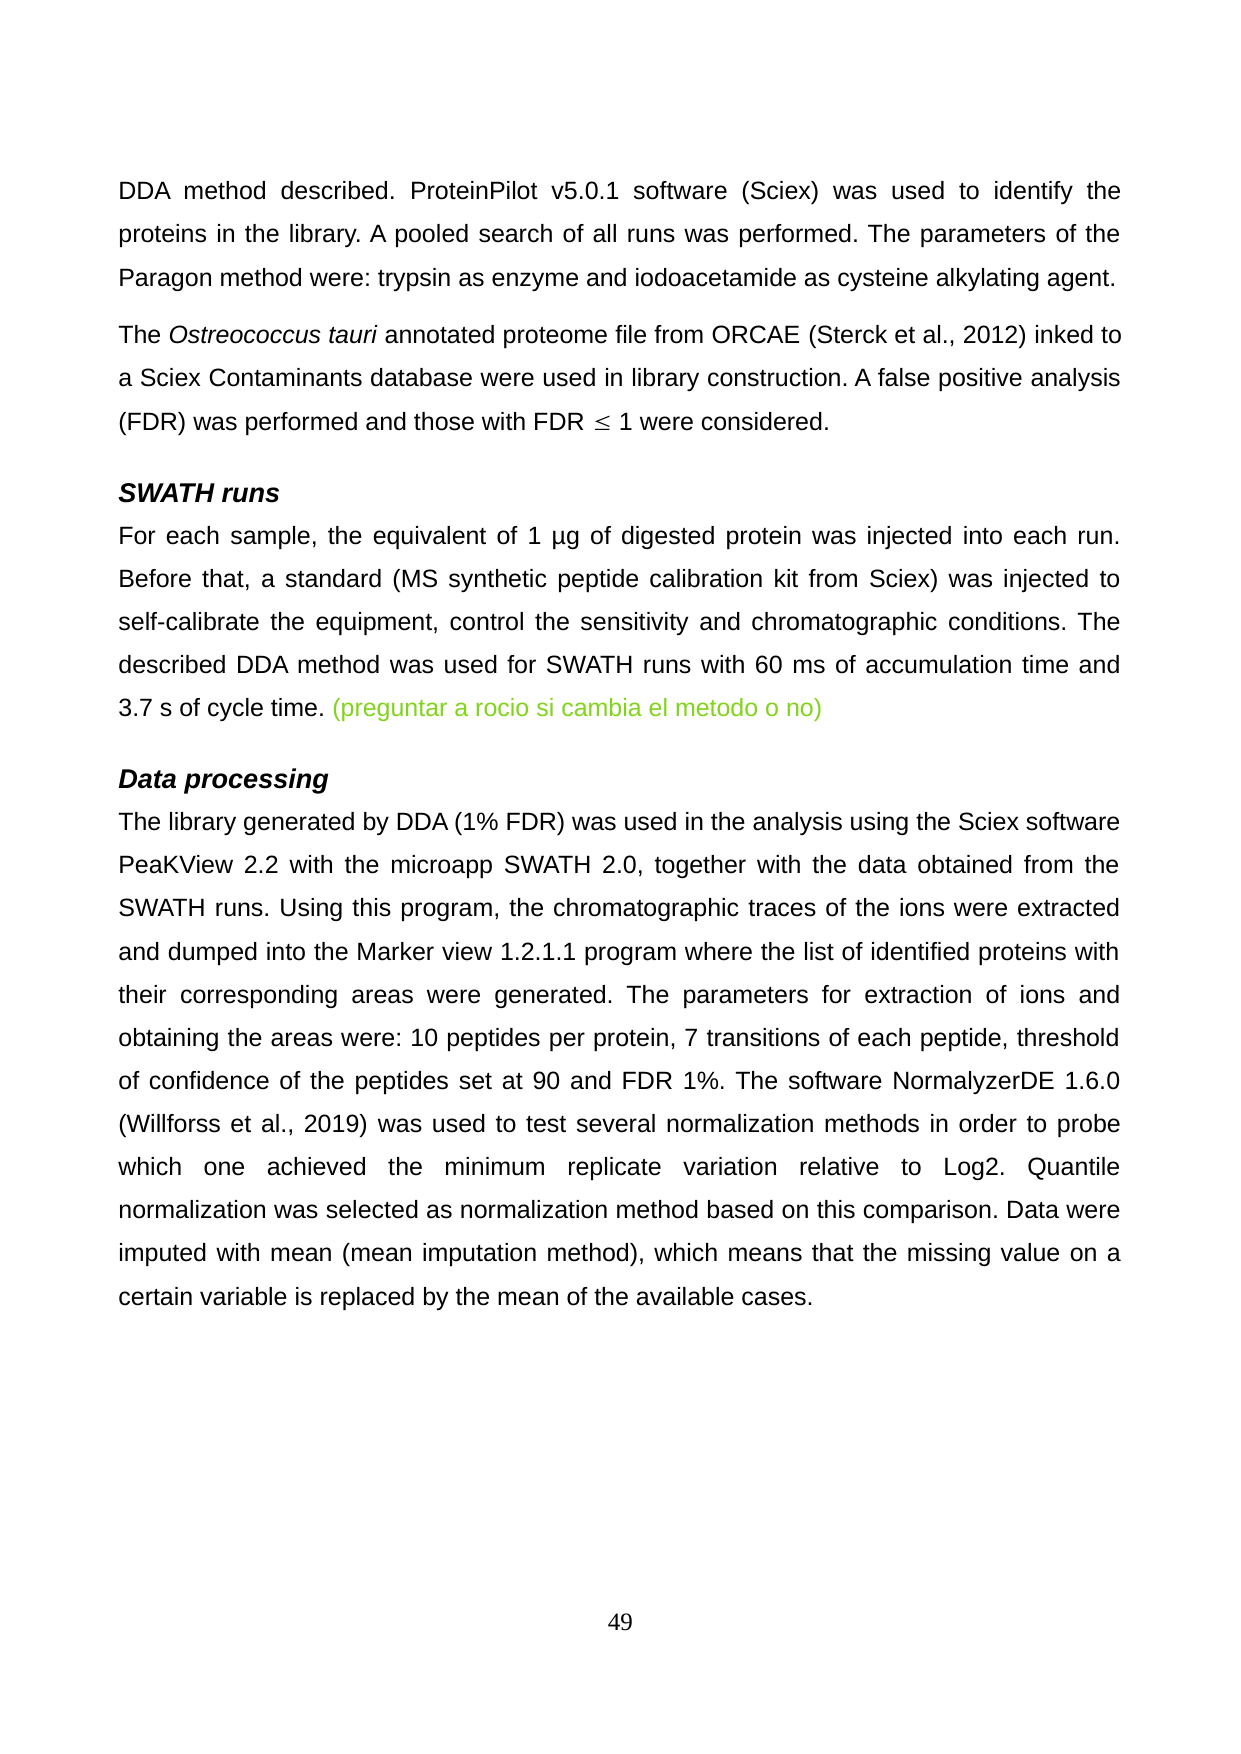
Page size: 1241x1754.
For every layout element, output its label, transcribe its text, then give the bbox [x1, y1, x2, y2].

text DDA method described. ProteinPilot v5.0.1 software (Sciex) was used to identify the proteins in the library. A pooled search of all runs was performed. The parameters of the Paragon method were: trypsin as enzyme and iodoacetamide as cysteine alkylating agent. [118, 176, 1122, 291]
text The library generated by DDA (1% FDR) was used in the analysis using the Sciex software PeaKView 2.2 with the microapp SWATH 2.0, together with the data obtained from the SWATH runs. Using this program, the chromatographic traces of the ions were extracted and dumped into the Marker view 1.2.1.1 program where the list of identified proteins with their corresponding areas were generated. The parameters for extraction of ions and obtaining the areas were: 10 peptides per protein, 7 transitions of each peptide, threshold of confidence of the peptides set at 90 and FDR 1%. The software NormalyzerDE 1.6.0 (Willforss et al., 2019)⁠ was used to test several normalization methods in order to probe which one achieved the minimum replicate variation relative to Log2. Quantile normalization was selected as normalization method based on this comparison. Data were imputed with mean (mean imputation method), which means that the missing value on a certain variable is replaced by the mean of the available cases. [118, 807, 1122, 1310]
subtitle SWATH runs [118, 477, 1122, 508]
text The Ostreococcus tauri annotated proteome file from ORCAE (Sterck et al., 2012)⁠ inked to a Sciex Contaminants database were used in library construction. A false positive analysis (FDR) was performed and those with FDR  1 were considered. [118, 320, 1122, 435]
subtitle Data processing [118, 763, 1122, 794]
text For each sample, the equivalent of 1 µg of digested protein was injected into each run. Before that, a standard (MS synthetic peptide calibration kit from Sciex) was injected to self-calibrate the equipment, control the sensitivity and chromatographic conditions. The described DDA method was used for SWATH runs with 60 ms of accumulation time and 3.7 s of cycle time. (preguntar a rocio si cambia el metodo o no) [118, 521, 1122, 722]
